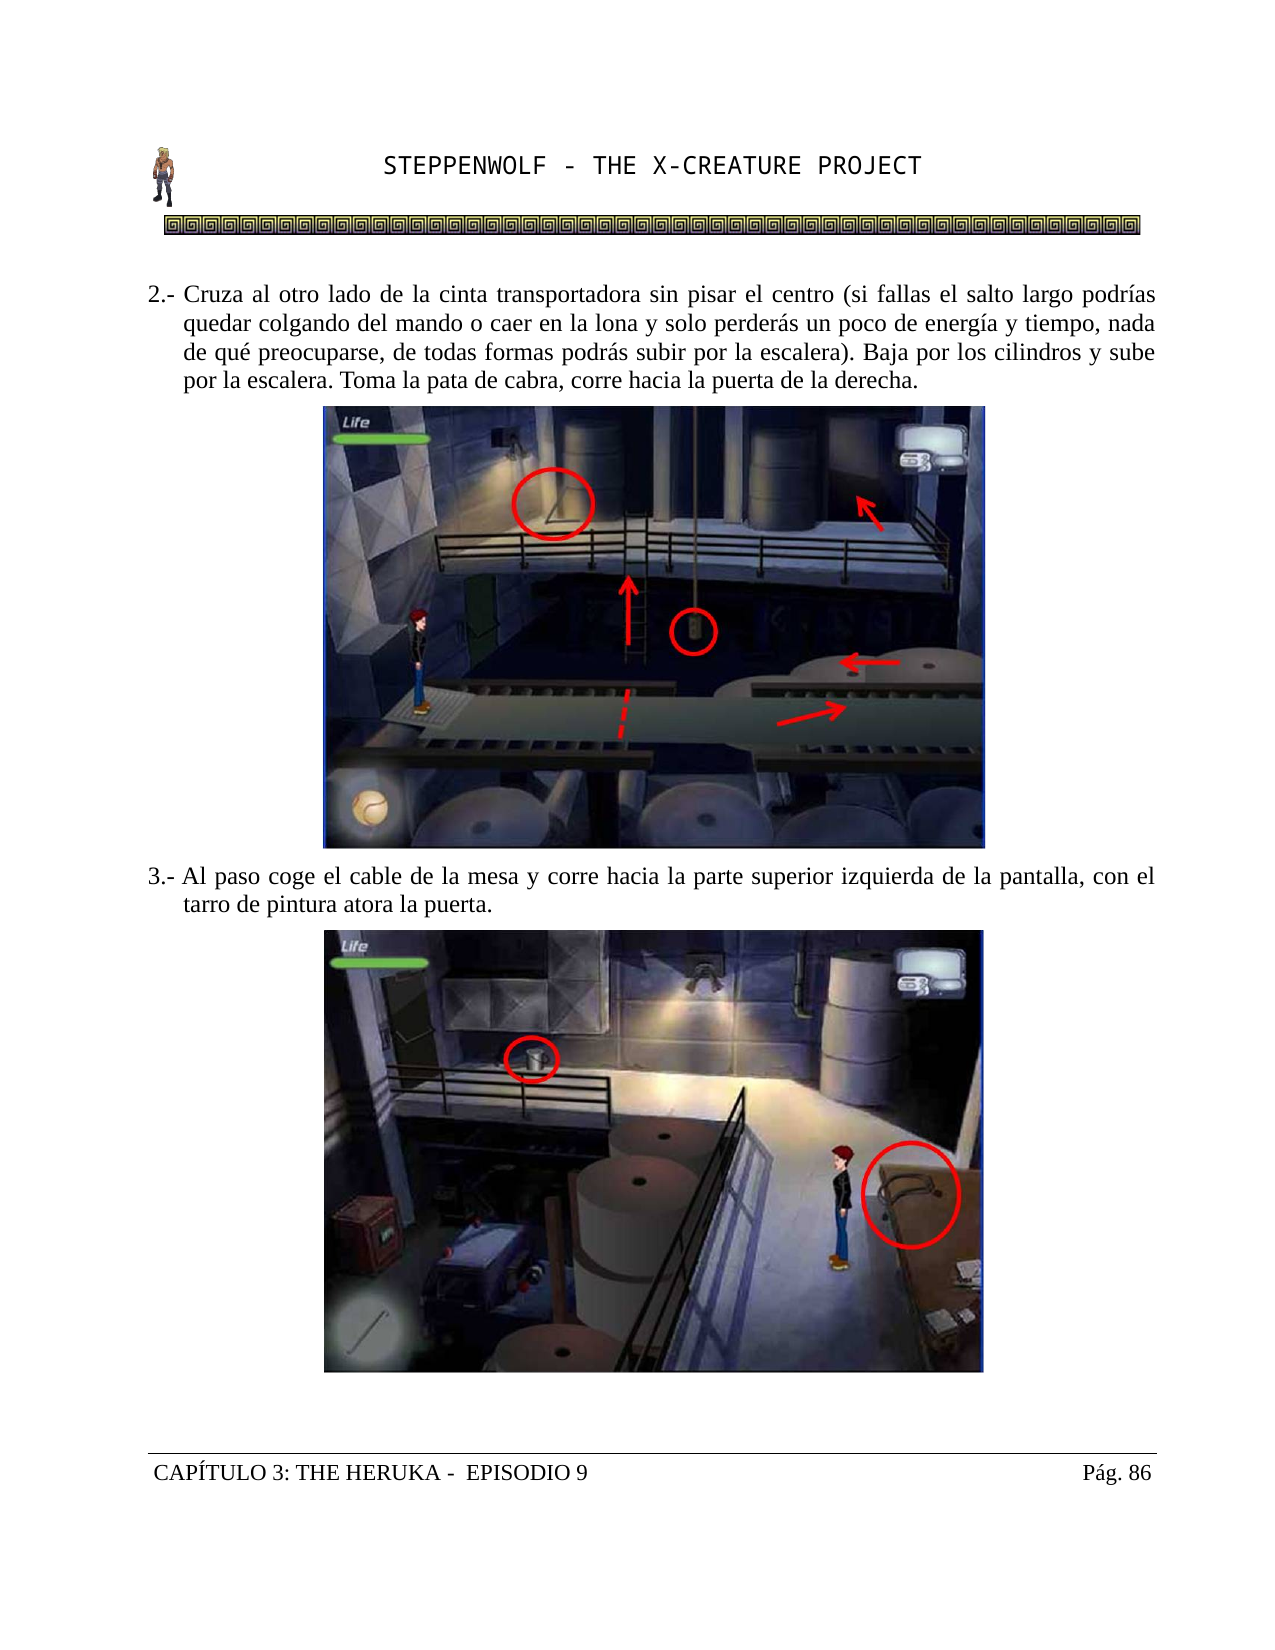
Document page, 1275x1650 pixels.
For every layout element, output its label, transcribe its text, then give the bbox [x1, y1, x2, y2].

picture [147, 147, 181, 207]
picture [322, 406, 986, 849]
picture [164, 215, 1141, 235]
picture [323, 930, 984, 1373]
text 3.- Al paso coge el cable de la mesa y corre hacia la parte superior izquierda de la pantalla, con el tarro de pintura atora la puerta. [148, 861, 1157, 918]
text 2.- Cruza al otro lado de la cinta transportadora sin pisar el centro (si fallas el salto largo podrías quedar colgando del mando o caer en la lona y solo perderás un poco de energía y tiempo, nada de qué preocuparse, de todas formas podrás subir por la escalera). Baja por los cilindros y sube por la escalera. Toma la pata de cabra, corre hacia la puerta de la derecha. [148, 279, 1157, 394]
